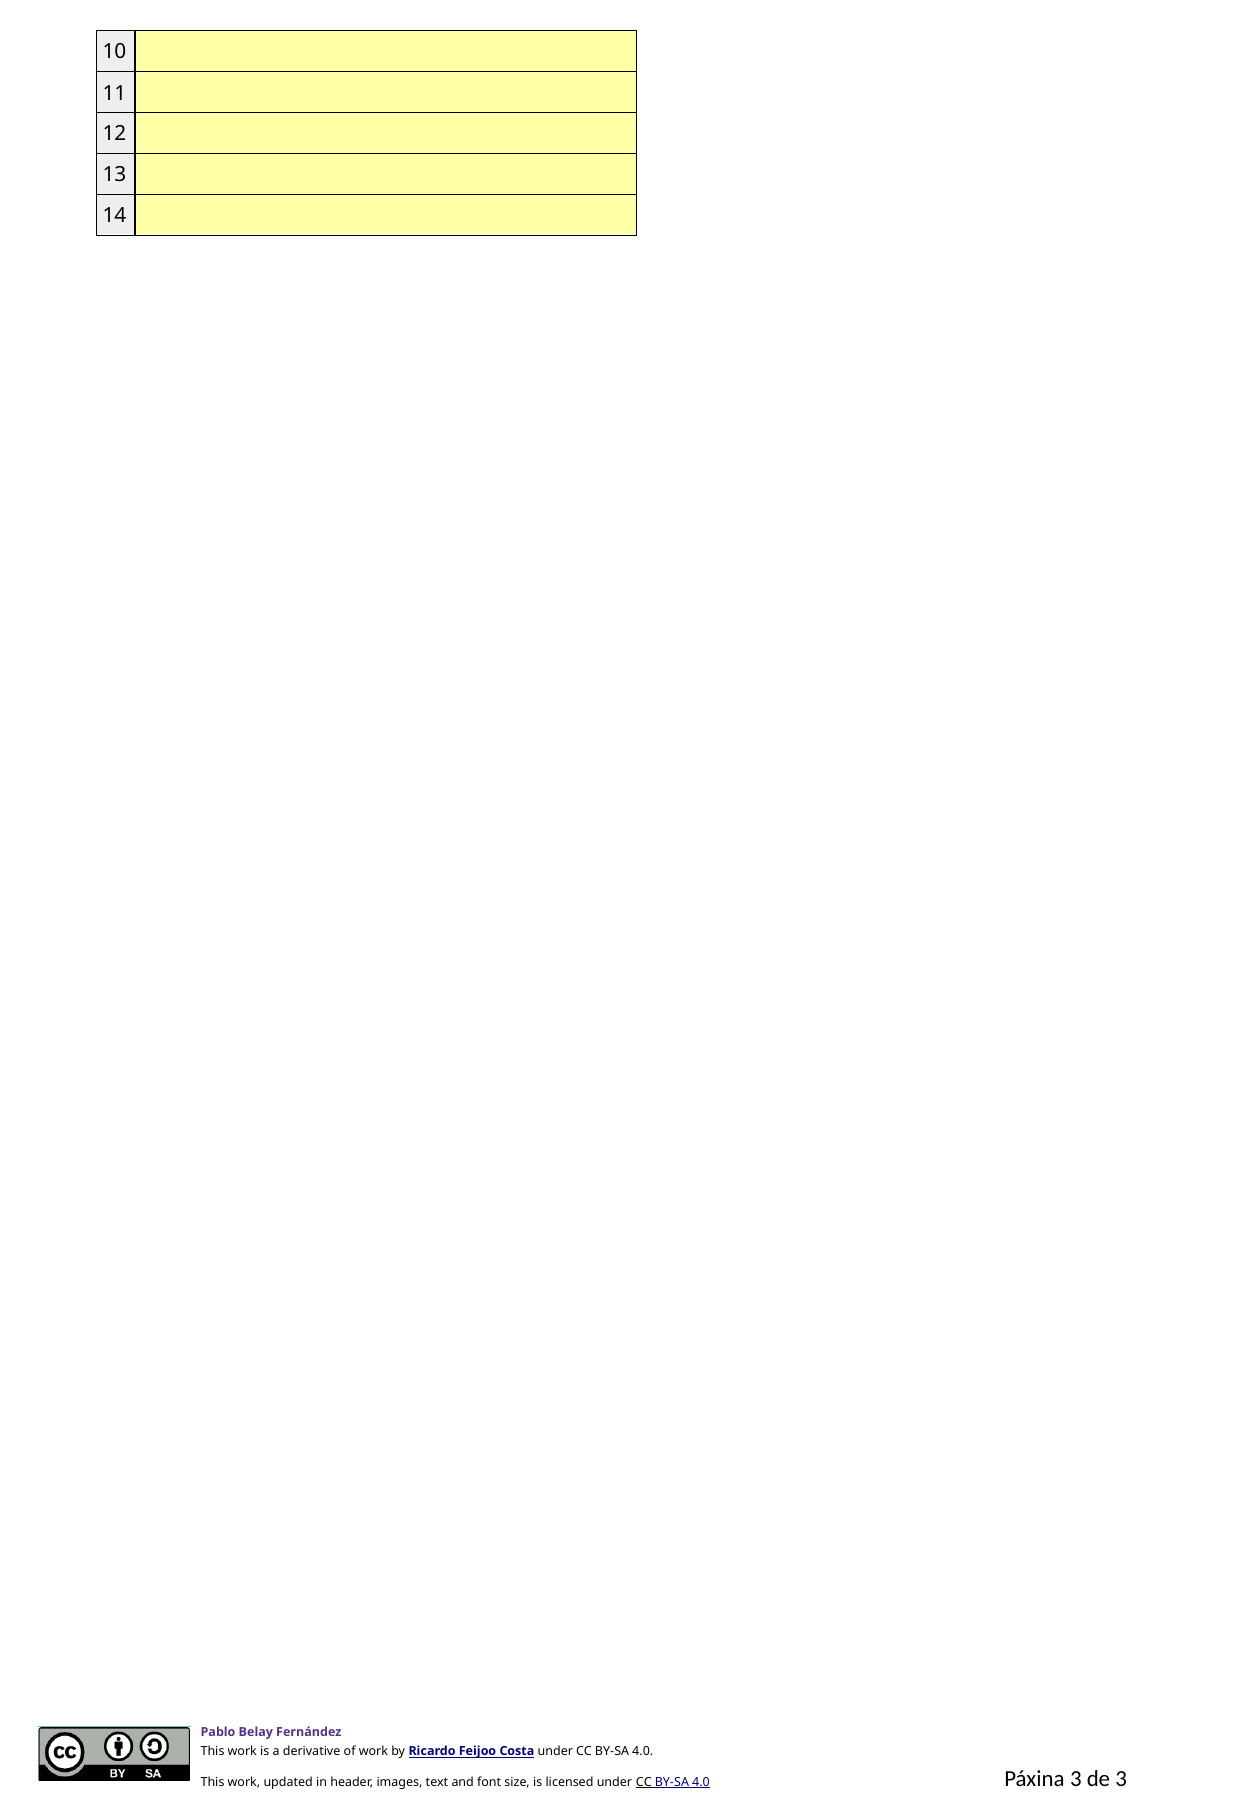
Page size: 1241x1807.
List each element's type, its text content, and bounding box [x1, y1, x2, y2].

table_cell [136, 154, 636, 194]
picture [37, 1725, 191, 1783]
table_cell 14 [97, 195, 134, 234]
table_cell 11 [97, 72, 134, 112]
table_cell [136, 113, 636, 153]
table_cell [136, 31, 636, 71]
table_cell [136, 72, 636, 112]
table_cell [136, 195, 636, 234]
table_cell 13 [97, 154, 134, 194]
table_cell 12 [97, 113, 134, 153]
table_cell 10 [97, 31, 134, 71]
